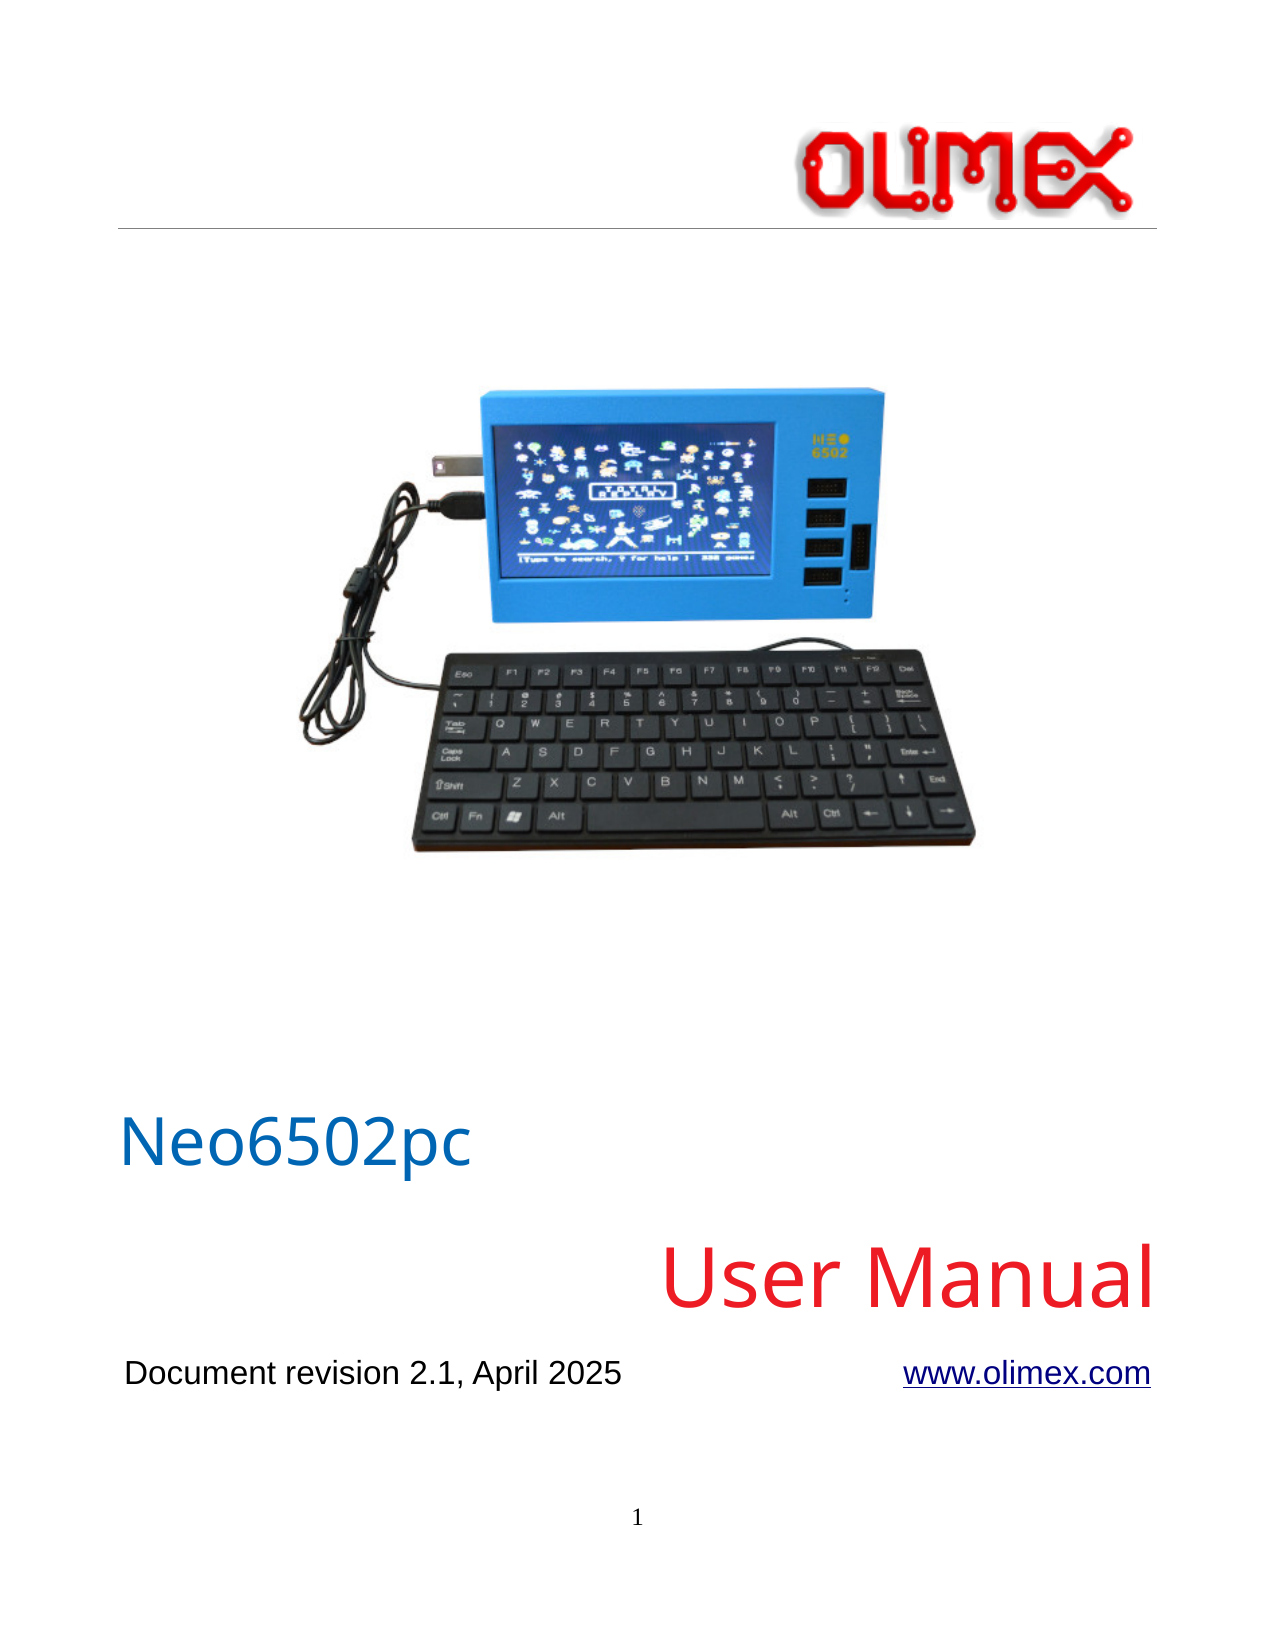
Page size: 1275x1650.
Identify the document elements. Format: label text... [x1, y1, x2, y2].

text User Manual [118, 1206, 1157, 1333]
table_header www.olimex.com [745, 1348, 1157, 1412]
table_header Document revision 2.1, April 2025 [118, 1348, 745, 1412]
picture [275, 257, 1000, 983]
picture [781, 118, 1157, 220]
text Neo6502pc [118, 1064, 1157, 1191]
